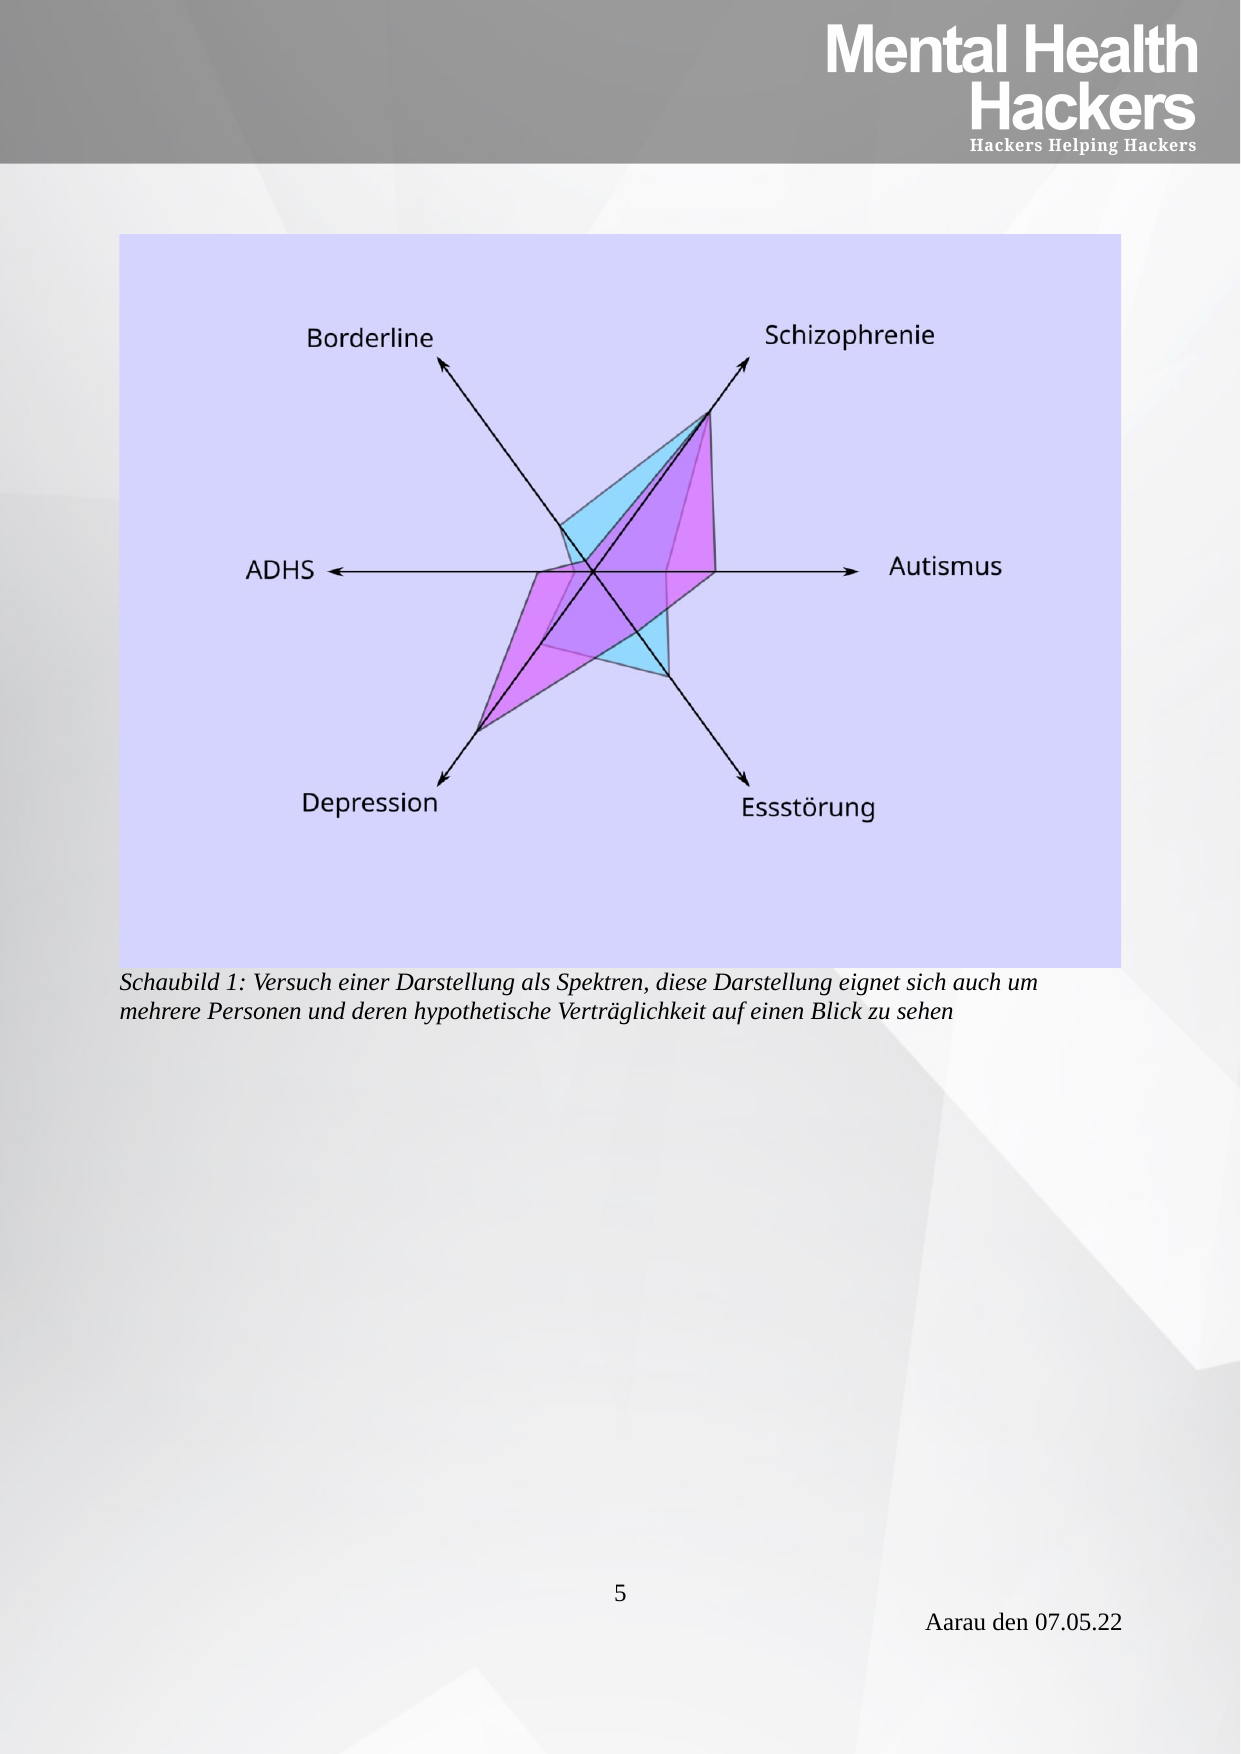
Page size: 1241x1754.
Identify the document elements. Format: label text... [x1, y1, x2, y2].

text Schaubild 1: Versuch einer Darstellung als Spektren, diese Darstellung eignet sich auch um mehrere Personen und deren hypothetische Verträglichkeit auf einen Blick zu sehen [119, 968, 1121, 1025]
picture [0, 0, 1241, 1754]
